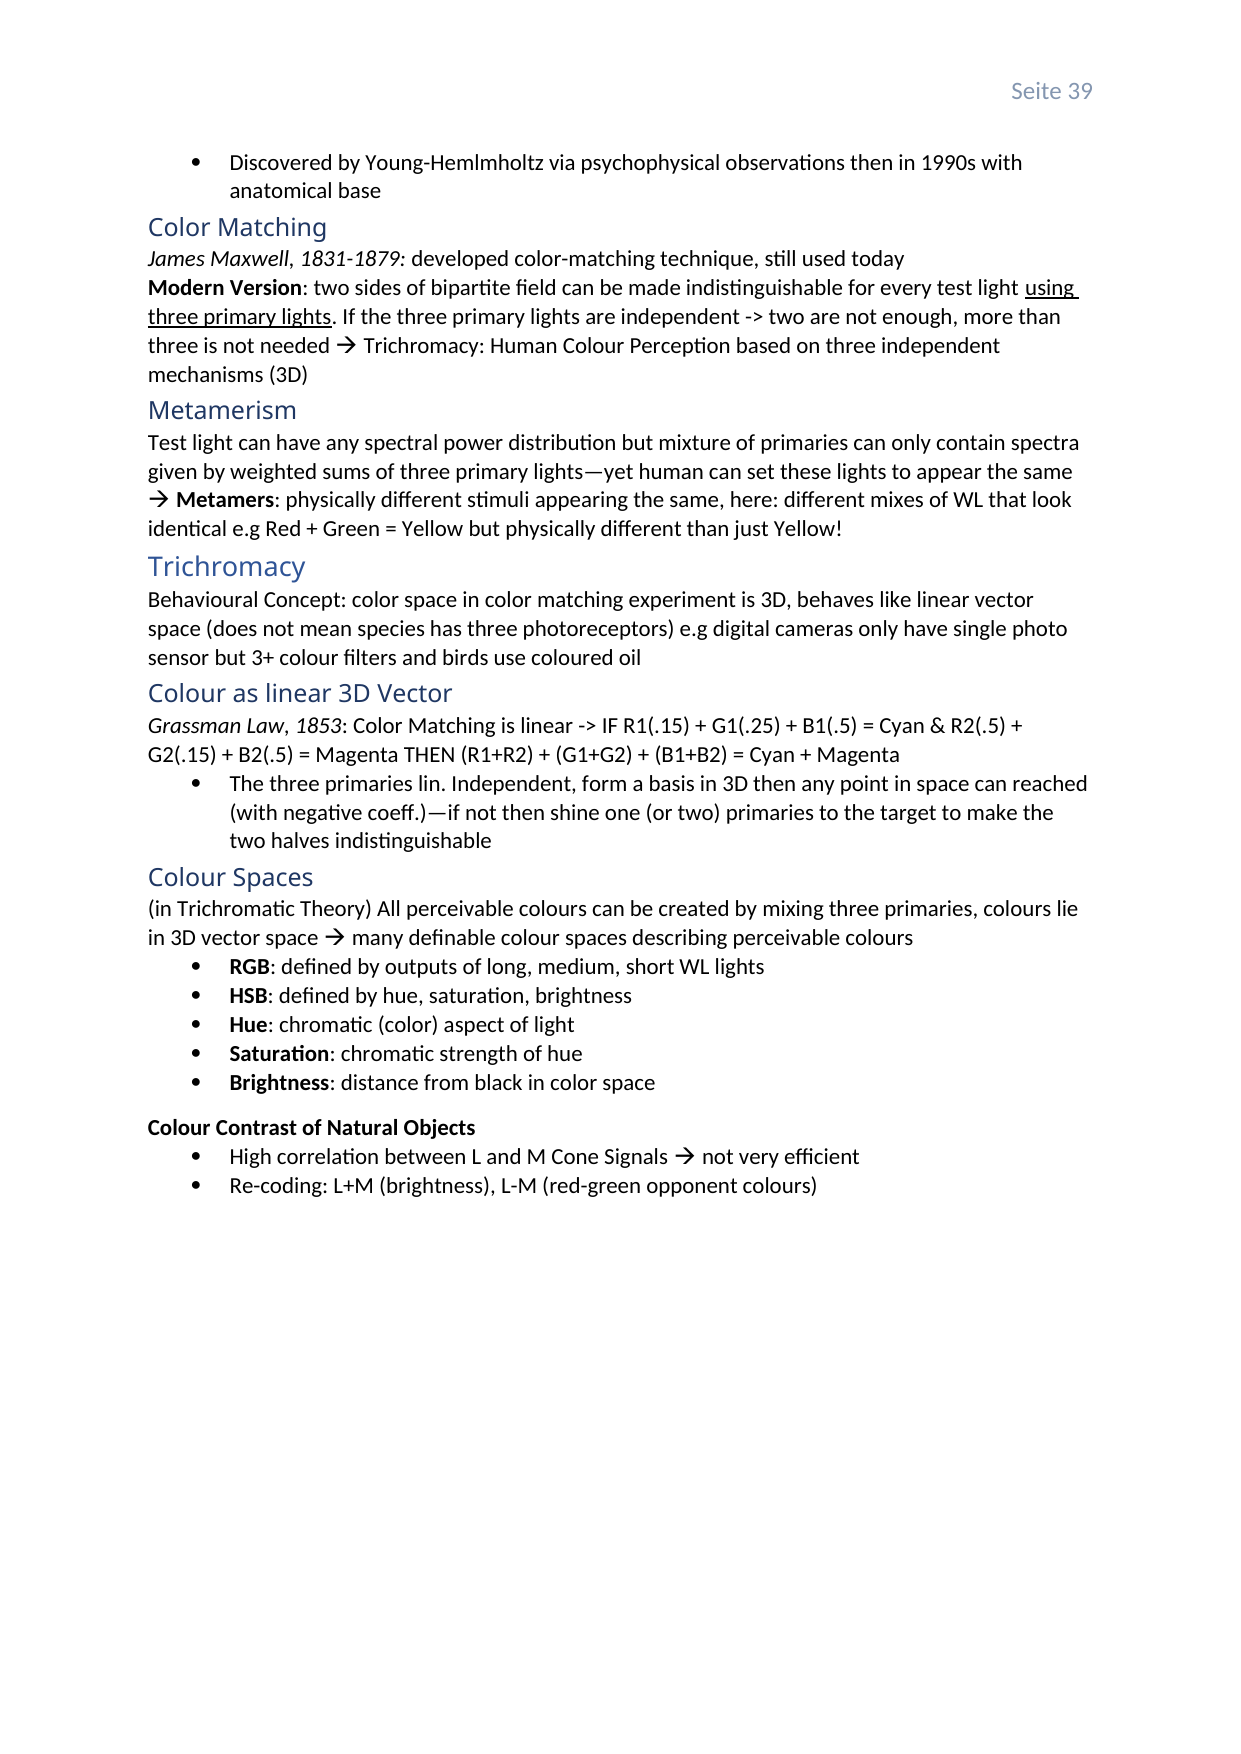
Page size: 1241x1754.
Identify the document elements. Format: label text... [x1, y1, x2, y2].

list Hue: chromatic (color) aspect of light [192, 1010, 1093, 1038]
subtitle Colour Spaces [148, 859, 1093, 894]
text Colour Contrast of Natural Objects [148, 1113, 1093, 1141]
text Grassman Law, 1853: Color Matching is linear -> IF R1(.15) + G1(.25) + B1(.5) = Cyan & R2(.5) + G2(.15) + B2(.5) = Magenta THEN (R1+R2) + (G1+G2) + (B1+B2) = Cyan + Magenta [148, 711, 1093, 768]
text Modern Version: two sides of bipartite field can be made indistinguishable for every test light using three primary lights. If the three primary lights are independent -> two are not enough, more than three is not needed  Trichromacy: Human Colour Perception based on three independent mechanisms (3D) [148, 273, 1093, 388]
list Brightness: distance from black in color space [192, 1068, 1093, 1096]
list RGB: defined by outputs of long, medium, short WL lights [192, 952, 1093, 980]
text Behavioural Concept: color space in color matching experiment is 3D, behaves like linear vector space (does not mean species has three photoreceptors) e.g digital cameras only have single photo sensor but 3+ colour filters and birds use coloured oil [148, 585, 1093, 671]
subtitle Metamerism [148, 393, 1093, 427]
list HSB: defined by hue, saturation, brightness [192, 981, 1093, 1009]
text (in Trichromatic Theory) All perceivable colours can be created by mixing three primaries, colours lie in 3D vector space  many definable colour spaces describing perceivable colours [148, 894, 1093, 951]
list Saturation: chromatic strength of hue [192, 1039, 1093, 1067]
list Re-coding: L+M (brightness), L-M (red-green opponent colours) [192, 1171, 1093, 1199]
subtitle Color Matching [148, 209, 1093, 243]
subtitle Trichromacy [148, 547, 1093, 584]
text James Maxwell, 1831-1879: developed color-matching technique, still used today [148, 244, 1093, 272]
list High correlation between L and M Cone Signals  not very efficient [192, 1142, 1093, 1170]
list The three primaries lin. Independent, form a basis in 3D then any point in space can reached (with negative coeff.)—if not then shine one (or two) primaries to the target to make the two halves indistinguishable [192, 769, 1093, 854]
text Test light can have any spectral power distribution but mixture of primaries can only contain spectra given by weighted sums of three primary lights—yet human can set these lights to appear the same  Metamers: physically different stimuli appearing the same, here: different mixes of WL that look identical e.g Red + Green = Yellow but physically different than just Yellow! [148, 428, 1093, 542]
list Discovered by Young-Hemlmholtz via psychophysical observations then in 1990s with anatomical base [192, 148, 1093, 204]
subtitle Colour as linear 3D Vector [148, 676, 1093, 710]
